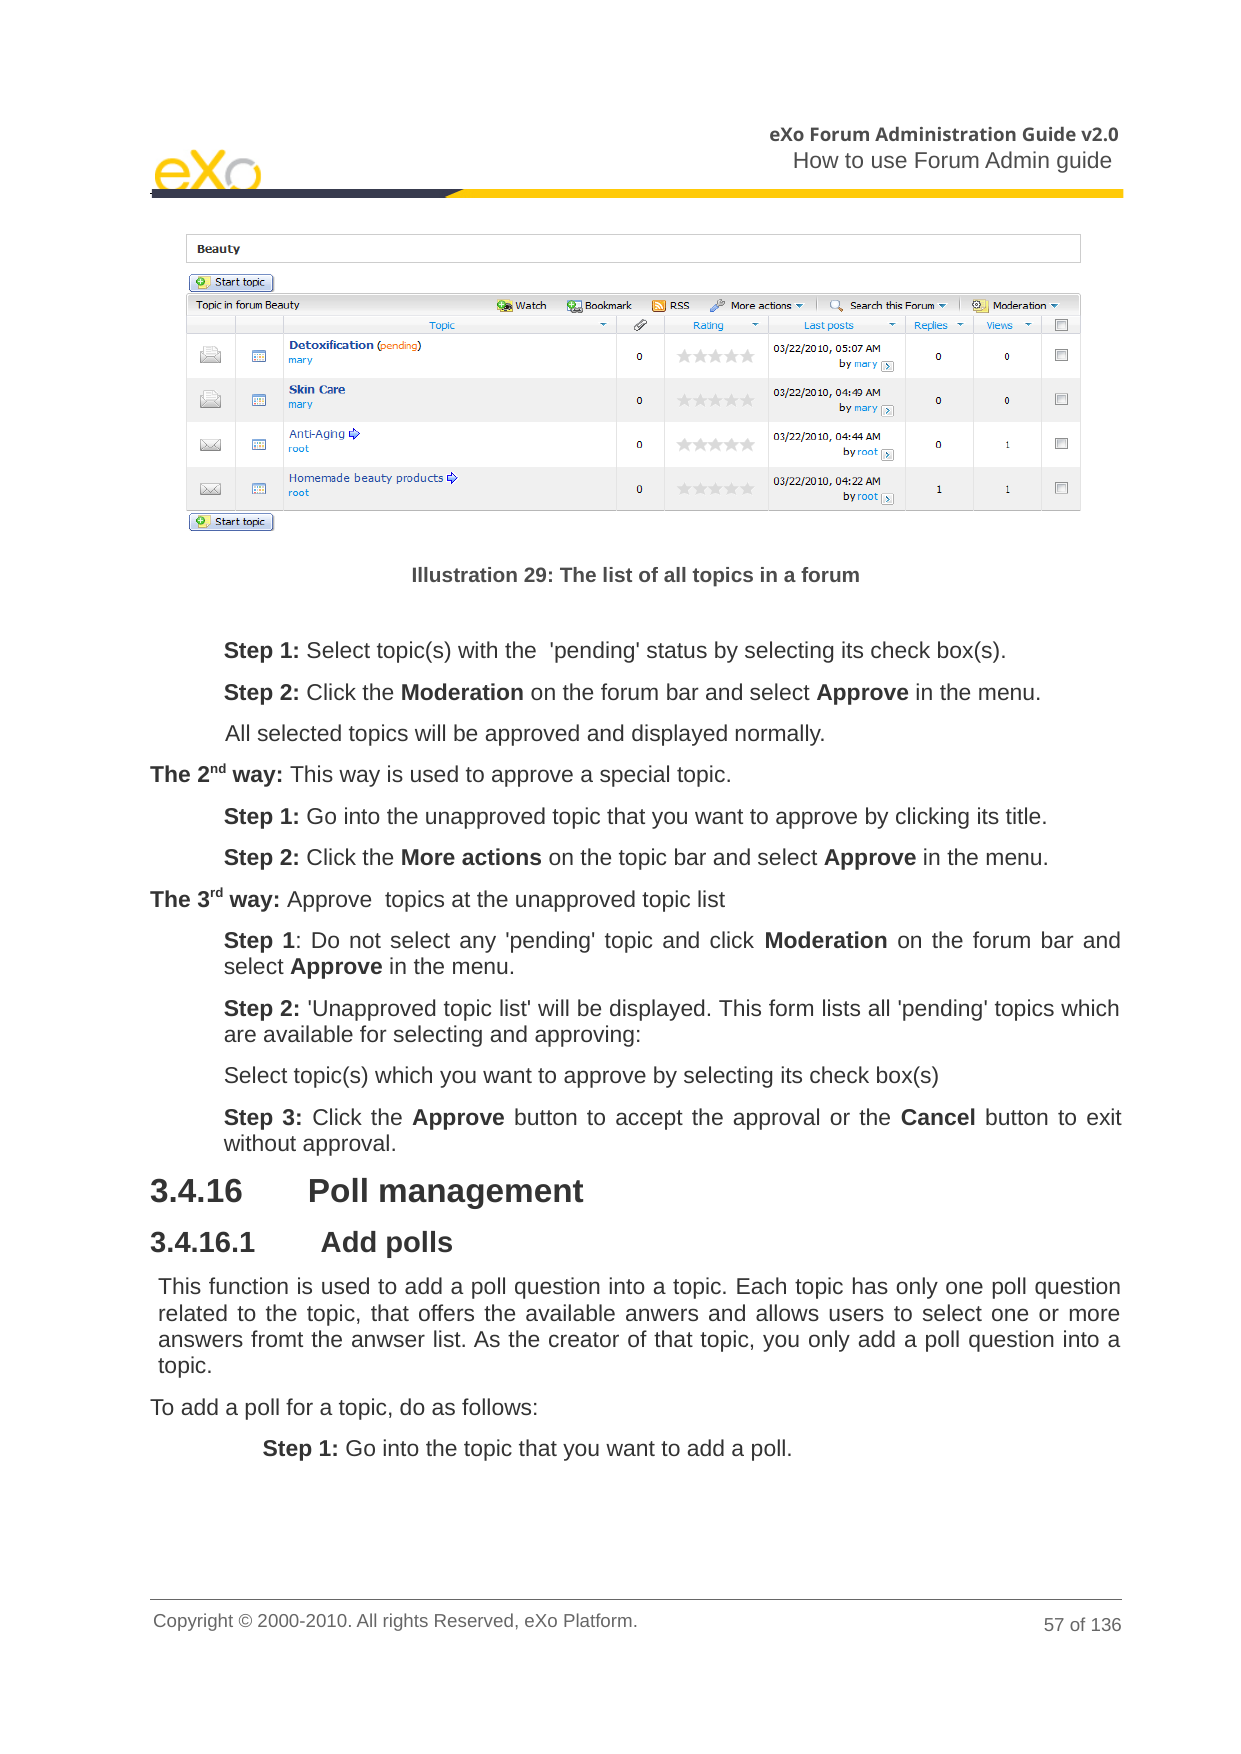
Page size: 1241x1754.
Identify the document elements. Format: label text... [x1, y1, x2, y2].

list Step 2: Click the More actions on the topic bar and select Approve in the menu. [186, 844, 1122, 871]
text Step 1: Do not select any 'pending' topic and click Moderation on the forum bar and select Approve in the menu. [223, 927, 1122, 979]
list The 3rd way: Approve topics at the unapproved topic list [150, 886, 1122, 912]
picture [151, 149, 1124, 198]
text Select topic(s) which you want to approve by selecting its check box(s) [223, 1062, 1122, 1089]
picture [183, 231, 1083, 532]
subtitle Add polls [150, 1225, 1122, 1258]
list Step 1: Go into the topic that you want to add a poll. [225, 1435, 1122, 1461]
list Step 2: Click the Moderation on the forum bar and select Approve in the menu. [186, 679, 1122, 705]
subtitle Poll management [150, 1171, 1122, 1210]
list Step 1: Go into the unapproved topic that you want to approve by clicking its title. [186, 803, 1122, 829]
text Step 3: Click the Approve button to accept the approval or the Cancel button to exit without approval. [223, 1104, 1122, 1156]
text Illustration 29: The list of all topics in a forum [149, 298, 1123, 587]
list Step 1: Select topic(s) with the 'pending' status by selecting its check box(s). [186, 637, 1122, 664]
list All selected topics will be approved and displayed normally. [187, 720, 1122, 746]
text The 2nd way: This way is used to approve a special topic. [150, 761, 1122, 788]
text Step 2: 'Unapproved topic list' will be displayed. This form lists all 'pending' topics which are available for selecting and approving: [223, 994, 1122, 1047]
list This function is used to add a poll question into a topic. Each topic has only one poll question related to the topic, that offers the available anwers and allows users to select one or more answers fromt the anwser list. As the creator of that topic, you only add a poll question into a topic. [120, 1273, 1122, 1379]
text To add a poll for a topic, do as follows: [150, 1394, 1122, 1420]
